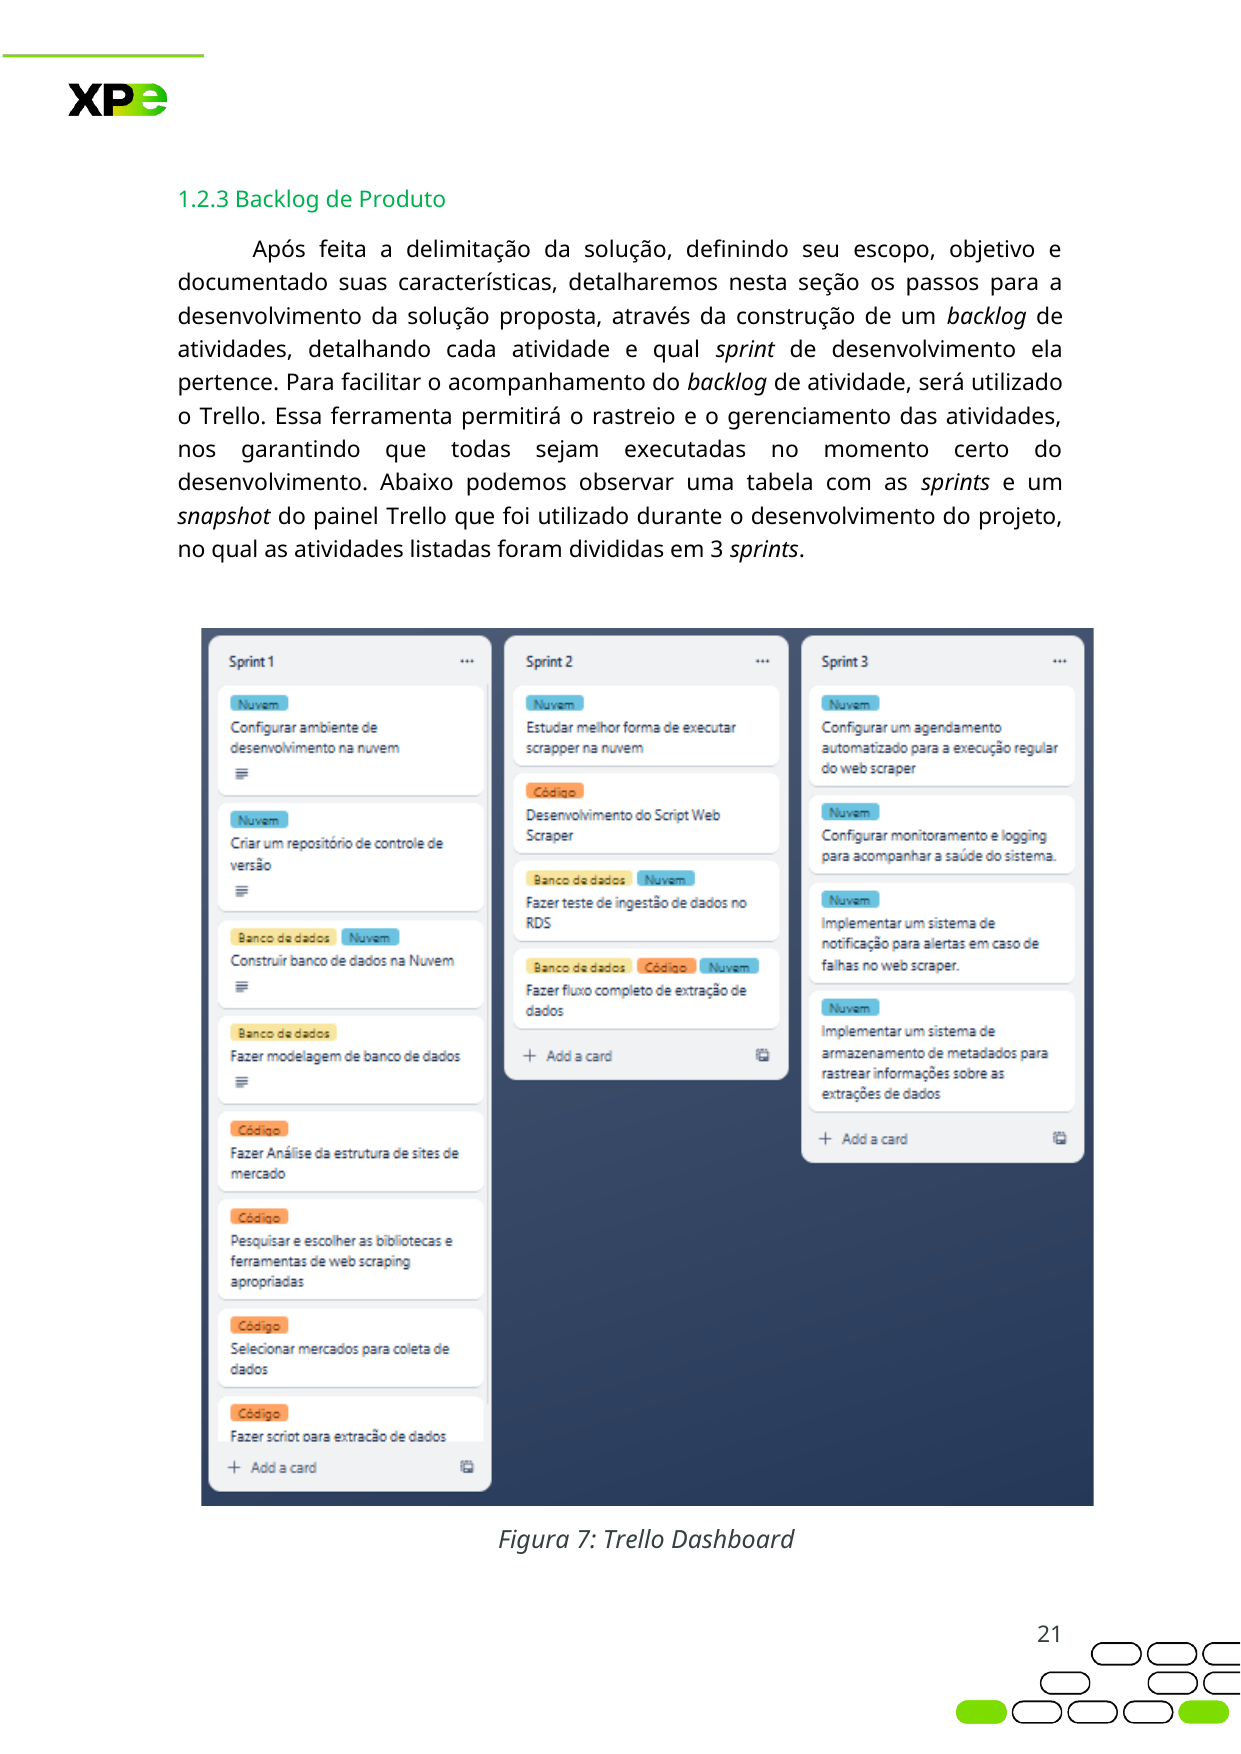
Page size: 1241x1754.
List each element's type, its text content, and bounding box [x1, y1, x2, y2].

picture [201, 628, 1094, 1506]
picture [2, 51, 205, 148]
text Após feita a delimitação da solução, definindo seu escopo, objetivo e documentado suas características, detalharemos nesta seção os passos para a desenvolvimento da solução proposta, através da construção de um backlog de atividades, detalhando cada atividade e qual sprint de desenvolvimento ela pertence. Para facilitar o acompanhamento do backlog de atividade, será utilizado o Trello. Essa ferramenta permitirá o rastreio e o gerenciamento das atividades, nos garantindo que todas sejam executadas no momento certo do desenvolvimento. Abaixo podemos observar uma tabela com as sprints e um snapshot do painel Trello que foi utilizado durante o desenvolvimento do projeto, no qual as atividades listadas foram divididas em 3 sprints. [177, 231, 1063, 564]
text Figura 7: Trello Dashboard [177, 629, 1118, 1556]
text 1.2.3 Backlog de Produto [177, 148, 1063, 214]
picture [955, 1642, 1241, 1724]
